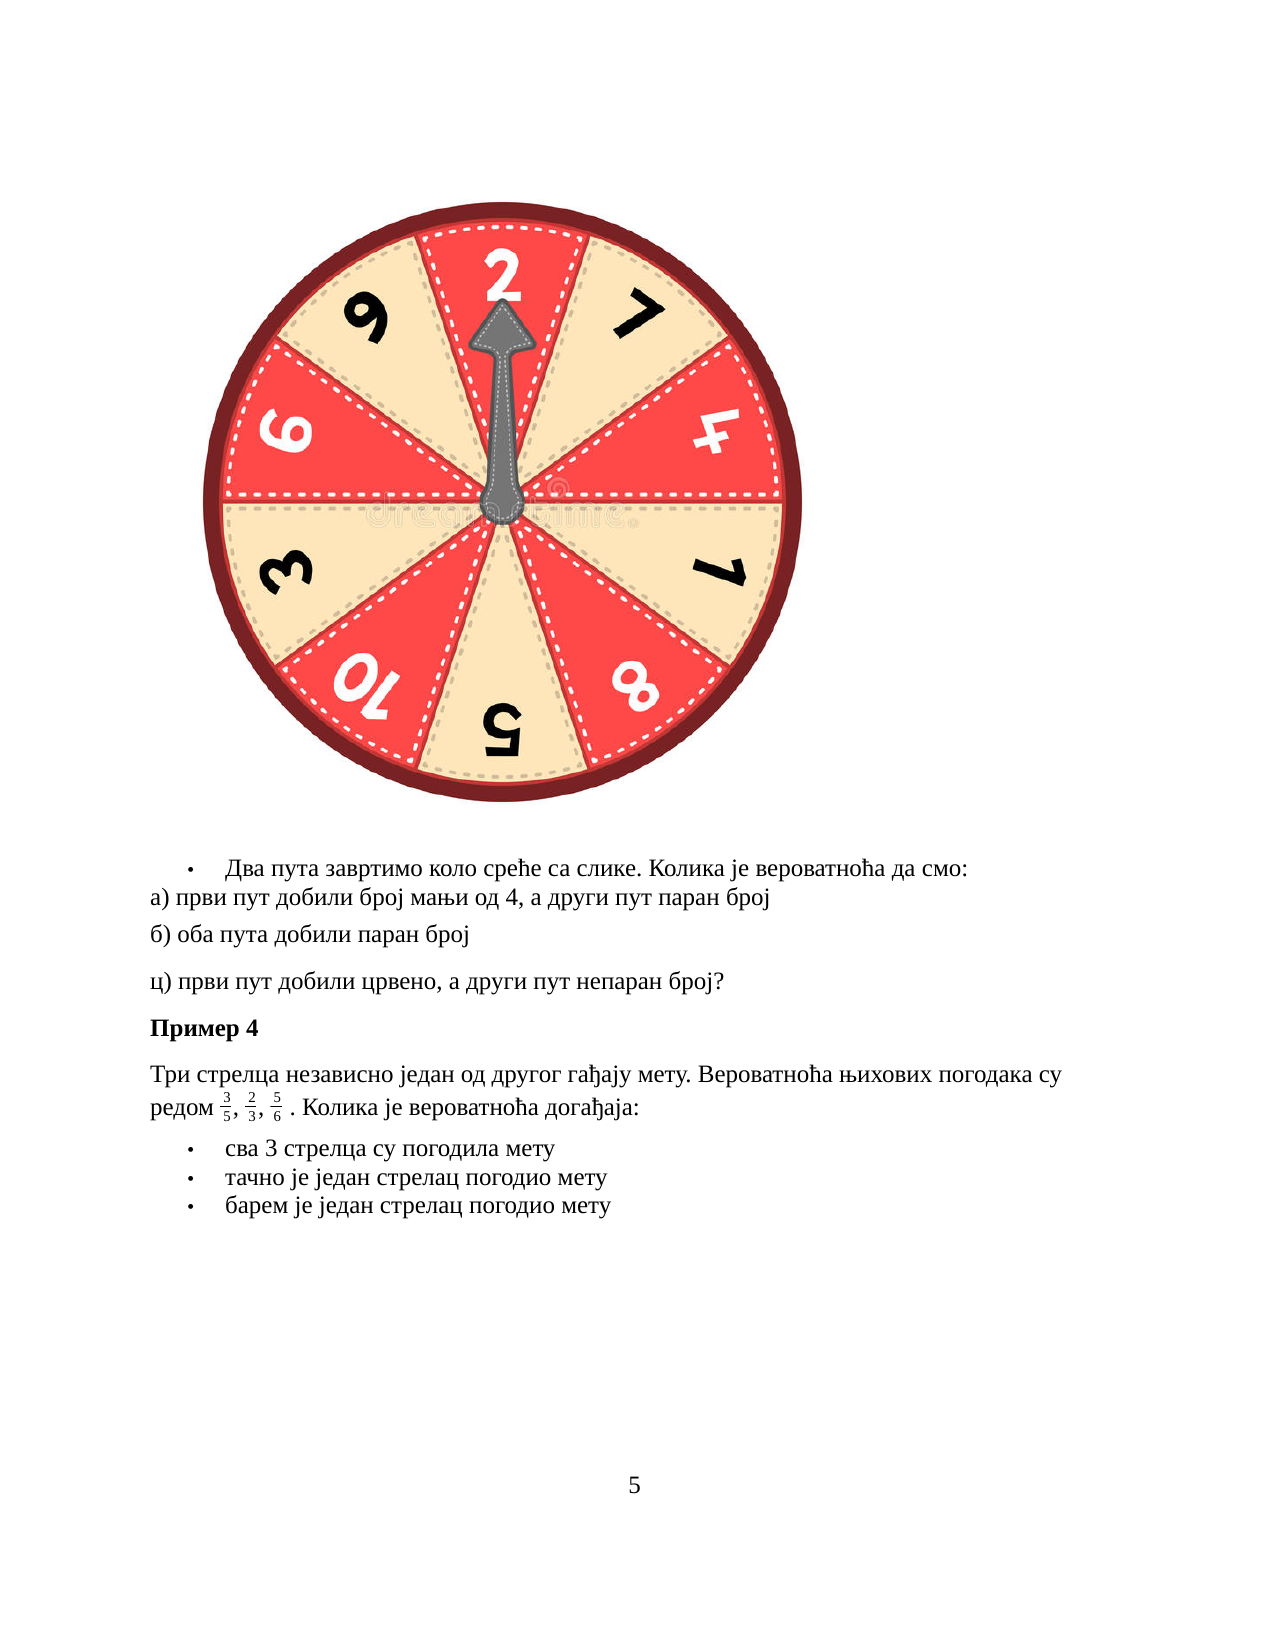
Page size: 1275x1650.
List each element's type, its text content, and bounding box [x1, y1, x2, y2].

list тачно је један стрелац погодио мету [187, 1162, 1125, 1191]
text б) оба пута добили паран број [150, 919, 1125, 948]
list сва 3 стрелца су погодила мету [187, 1133, 1125, 1162]
list барем је један стрелац погодио мету [187, 1191, 1125, 1219]
picture [150, 150, 854, 854]
text Пример 4 [150, 1013, 1125, 1042]
text а) први пут добили број мањи од 4, а други пут паран број [150, 882, 1125, 911]
text Три стрелца независно један од другог гађају мету. Вероватноћа њихових погодака су редом , , . Колика је вероватноћа догађаја: [150, 1059, 1125, 1124]
list Два пута завртимо коло среће са слике. Колика је вероватноћа да смо: [187, 853, 1125, 882]
text ц) први пут добили црвено, а други пут непаран број? [150, 966, 1125, 995]
